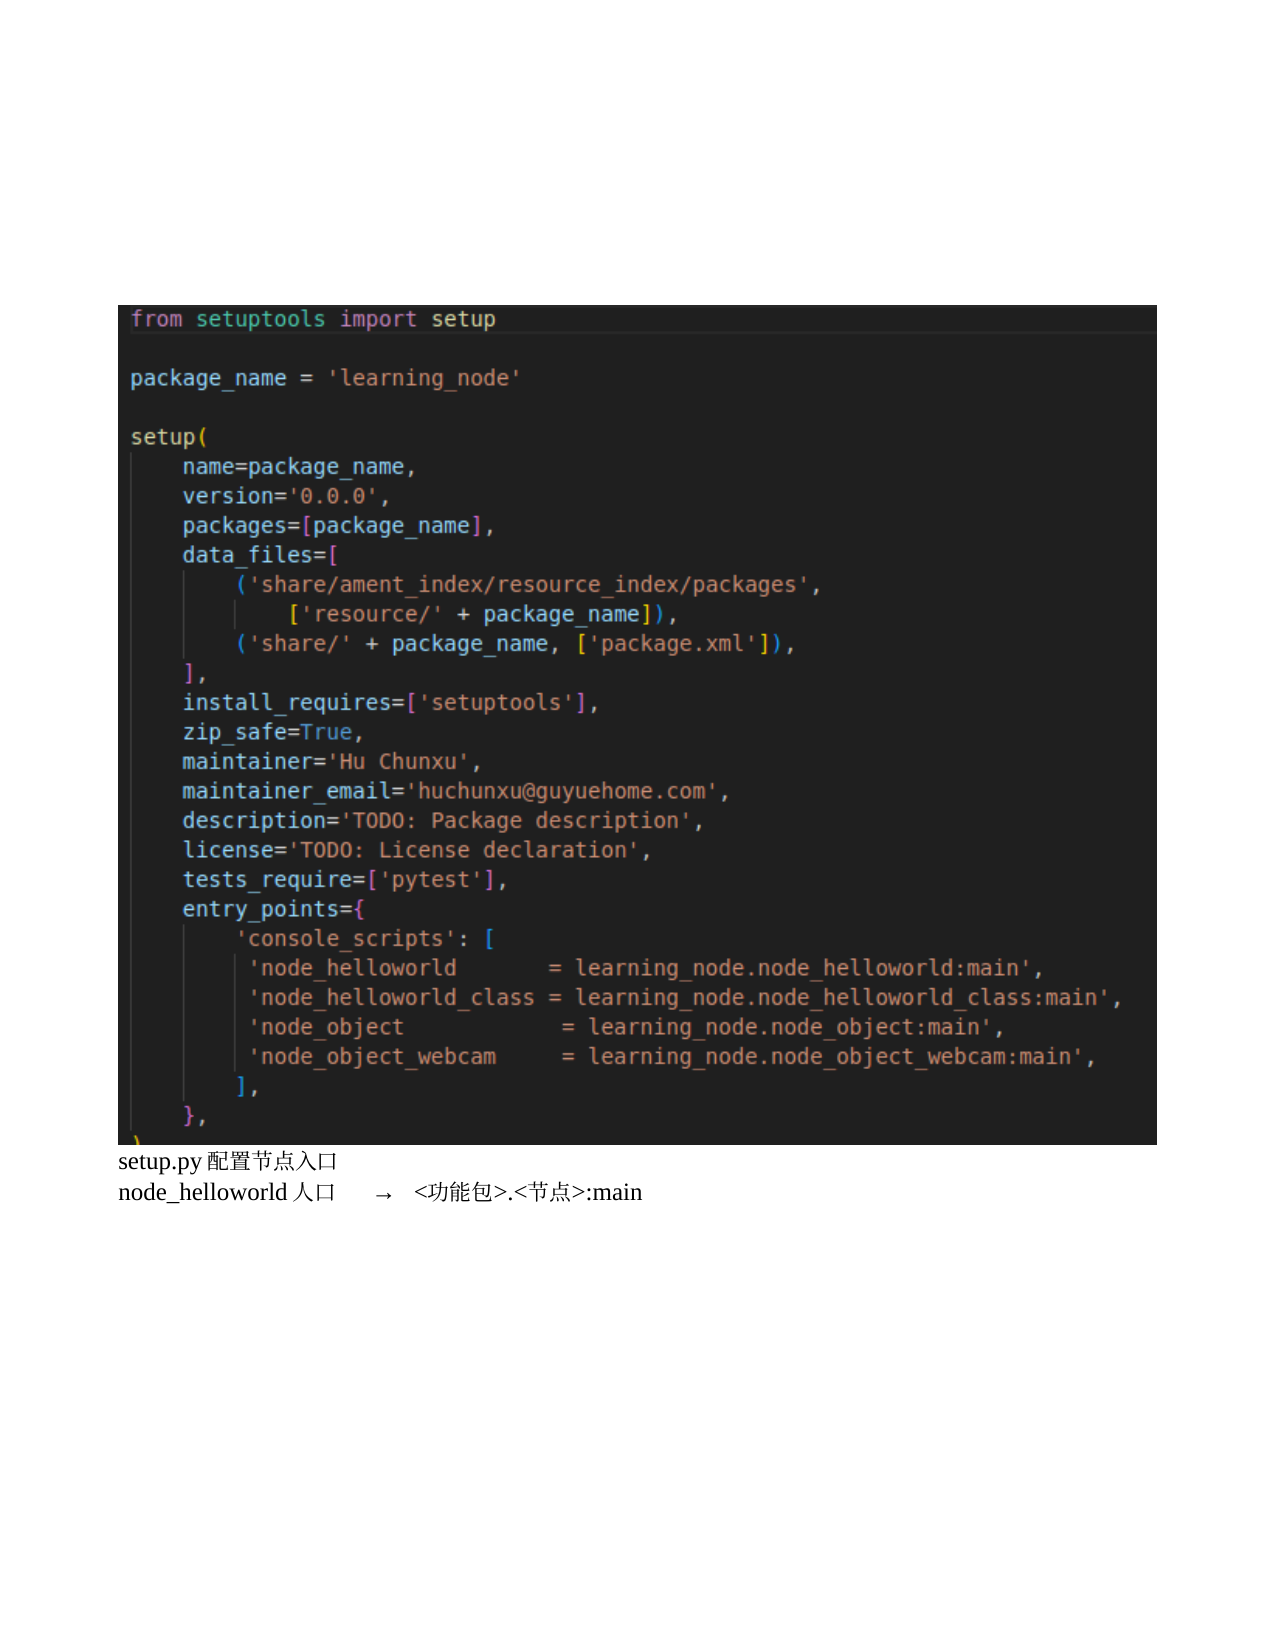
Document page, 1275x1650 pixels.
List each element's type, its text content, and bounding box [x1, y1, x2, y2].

picture [118, 305, 1157, 1145]
text setup.py配置节点入口 [118, 1145, 1157, 1176]
text node_helloworld人口 → <功能包>.<节点>:main [118, 1176, 1157, 1207]
text [118, 291, 1157, 305]
